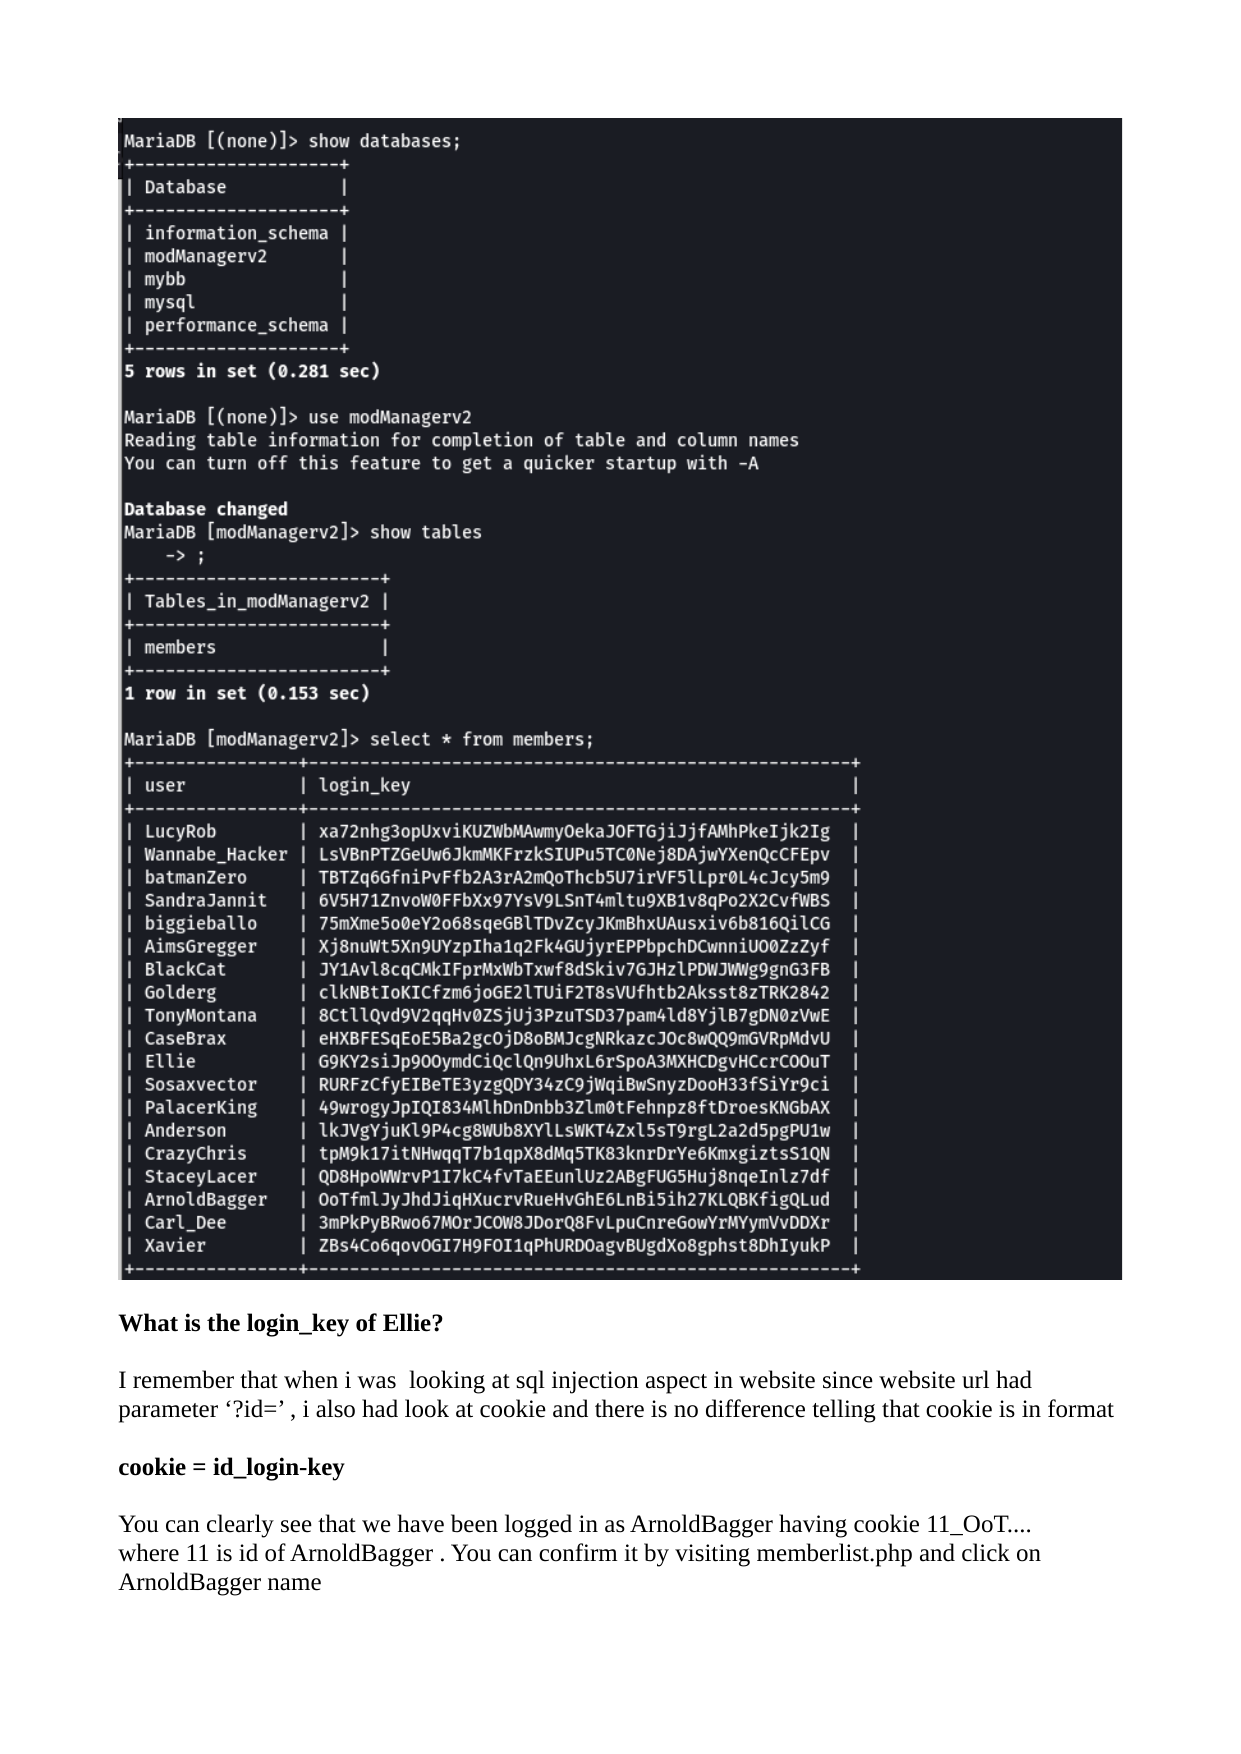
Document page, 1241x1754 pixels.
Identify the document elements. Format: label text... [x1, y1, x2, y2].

text What is the login_key of Ellie? [118, 1308, 1122, 1337]
text cookie = id_login-key [118, 1452, 1122, 1480]
text where 11 is id of ArnoldBagger . You can confirm it by visiting memberlist.php and click on ArnoldBagger name [118, 1538, 1122, 1595]
picture [118, 118, 1123, 1280]
text I remember that when i was looking at sql injection aspect in website since website url had parameter ‘?id=’ , i also had look at cookie and there is no difference telling that cookie is in format [118, 1365, 1122, 1423]
text You can clearly see that we have been logged in as ArnoldBagger having cookie 11_OoT.... [118, 1509, 1122, 1538]
